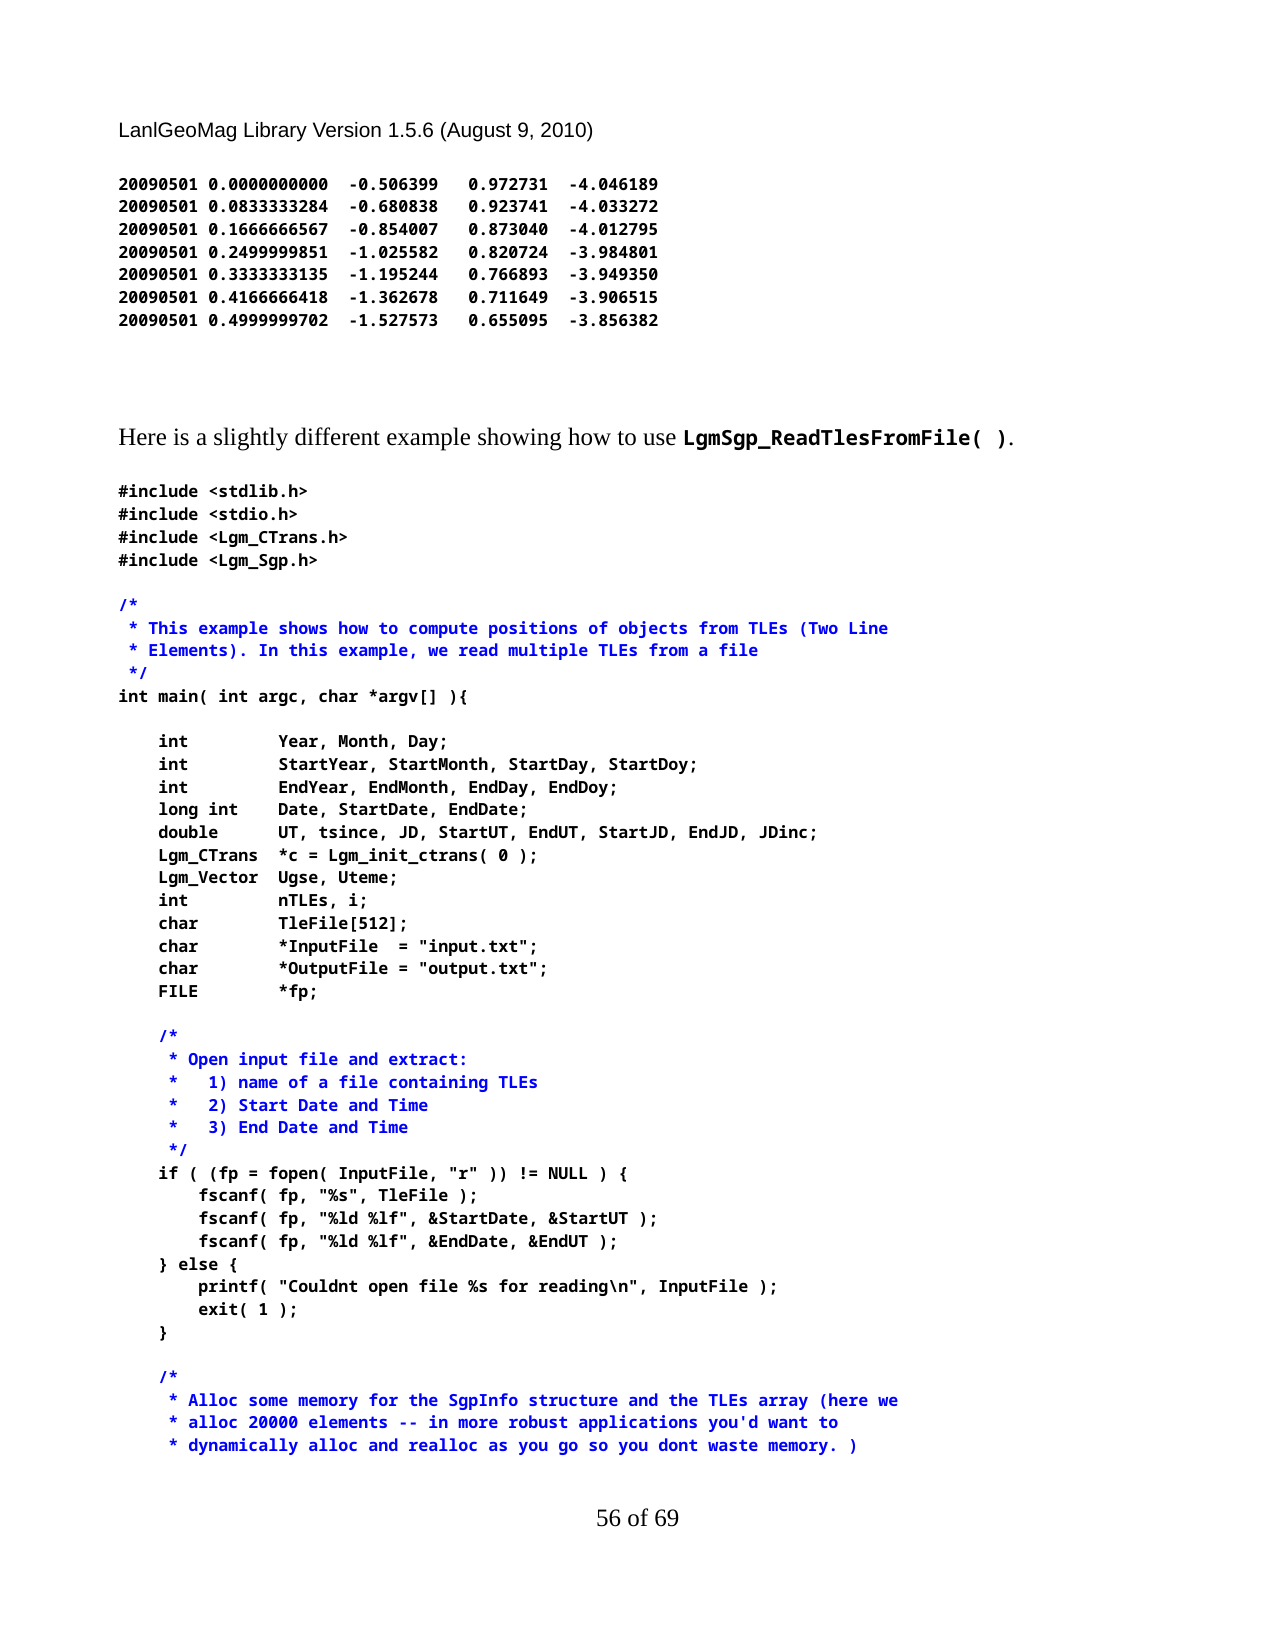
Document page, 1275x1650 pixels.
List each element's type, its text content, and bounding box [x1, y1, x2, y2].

text Lgm_CTrans *c = Lgm_init_ctrans( 0 ); [118, 843, 1157, 866]
text 20090501 0.3333333135 -1.195244 0.766893 -3.949350 [118, 263, 1157, 286]
text long int Date, StartDate, EndDate; [118, 798, 1157, 821]
text /* [118, 1025, 1157, 1048]
text #include <stdio.h> [118, 503, 1157, 526]
text char *OutputFile = "output.txt"; [118, 957, 1157, 980]
text * dynamically alloc and realloc as you go so you dont waste memory. ) [118, 1434, 1157, 1457]
text double UT, tsince, JD, StartUT, EndUT, StartJD, EndJD, JDinc; [118, 821, 1157, 843]
text int nTLEs, i; [118, 889, 1157, 912]
text * Elements). In this example, we read multiple TLEs from a file [118, 639, 1157, 662]
text fscanf( fp, "%ld %lf", &EndDate, &EndUT ); [118, 1229, 1157, 1252]
text Lgm_Vector Ugse, Uteme; [118, 866, 1157, 889]
text } [118, 1320, 1157, 1343]
text int StartYear, StartMonth, StartDay, StartDoy; [118, 753, 1157, 775]
text int Year, Month, Day; [118, 730, 1157, 753]
text 20090501 0.4166666418 -1.362678 0.711649 -3.906515 [118, 286, 1157, 308]
text char TleFile[512]; [118, 912, 1157, 934]
text char *InputFile = "input.txt"; [118, 934, 1157, 957]
text * Open input file and extract: [118, 1048, 1157, 1071]
text fscanf( fp, "%ld %lf", &StartDate, &StartUT ); [118, 1207, 1157, 1229]
text } else { [118, 1252, 1157, 1275]
text exit( 1 ); [118, 1298, 1157, 1320]
text int main( int argc, char *argv[] ){ [118, 684, 1157, 707]
text int EndYear, EndMonth, EndDay, EndDoy; [118, 775, 1157, 798]
text 20090501 0.4999999702 -1.527573 0.655095 -3.856382 [118, 308, 1157, 331]
text */ [118, 1139, 1157, 1161]
text * Alloc some memory for the SgpInfo structure and the TLEs array (here we [118, 1388, 1157, 1411]
text 20090501 0.2499999851 -1.025582 0.820724 -3.984801 [118, 240, 1157, 263]
text /* [118, 1366, 1157, 1388]
text * 1) name of a file containing TLEs [118, 1071, 1157, 1093]
text printf( "Couldnt open file %s for reading\n", InputFile ); [118, 1275, 1157, 1298]
text FILE *fp; [118, 980, 1157, 1002]
text * This example shows how to compute positions of objects from TLEs (Two Line [118, 616, 1157, 639]
text if ( (fp = fopen( InputFile, "r" )) != NULL ) { [118, 1161, 1157, 1184]
text #include <stdlib.h> [118, 480, 1157, 503]
text * 3) End Date and Time [118, 1116, 1157, 1139]
text * 2) Start Date and Time [118, 1093, 1157, 1116]
text Here is a slightly different example showing how to use LgmSgp_ReadTlesFromFile( ). [118, 422, 1157, 451]
text #include <Lgm_CTrans.h> [118, 526, 1157, 548]
text 20090501 0.0833333284 -0.680838 0.923741 -4.033272 [118, 195, 1157, 217]
text * alloc 20000 elements -- in more robust applications you'd want to [118, 1411, 1157, 1434]
text 20090501 0.1666666567 -0.854007 0.873040 -4.012795 [118, 217, 1157, 240]
text fscanf( fp, "%s", TleFile ); [118, 1184, 1157, 1207]
text 20090501 0.0000000000 -0.506399 0.972731 -4.046189 [118, 172, 1157, 195]
text */ [118, 662, 1157, 684]
text #include <Lgm_Sgp.h> [118, 548, 1157, 571]
text /* [118, 594, 1157, 616]
